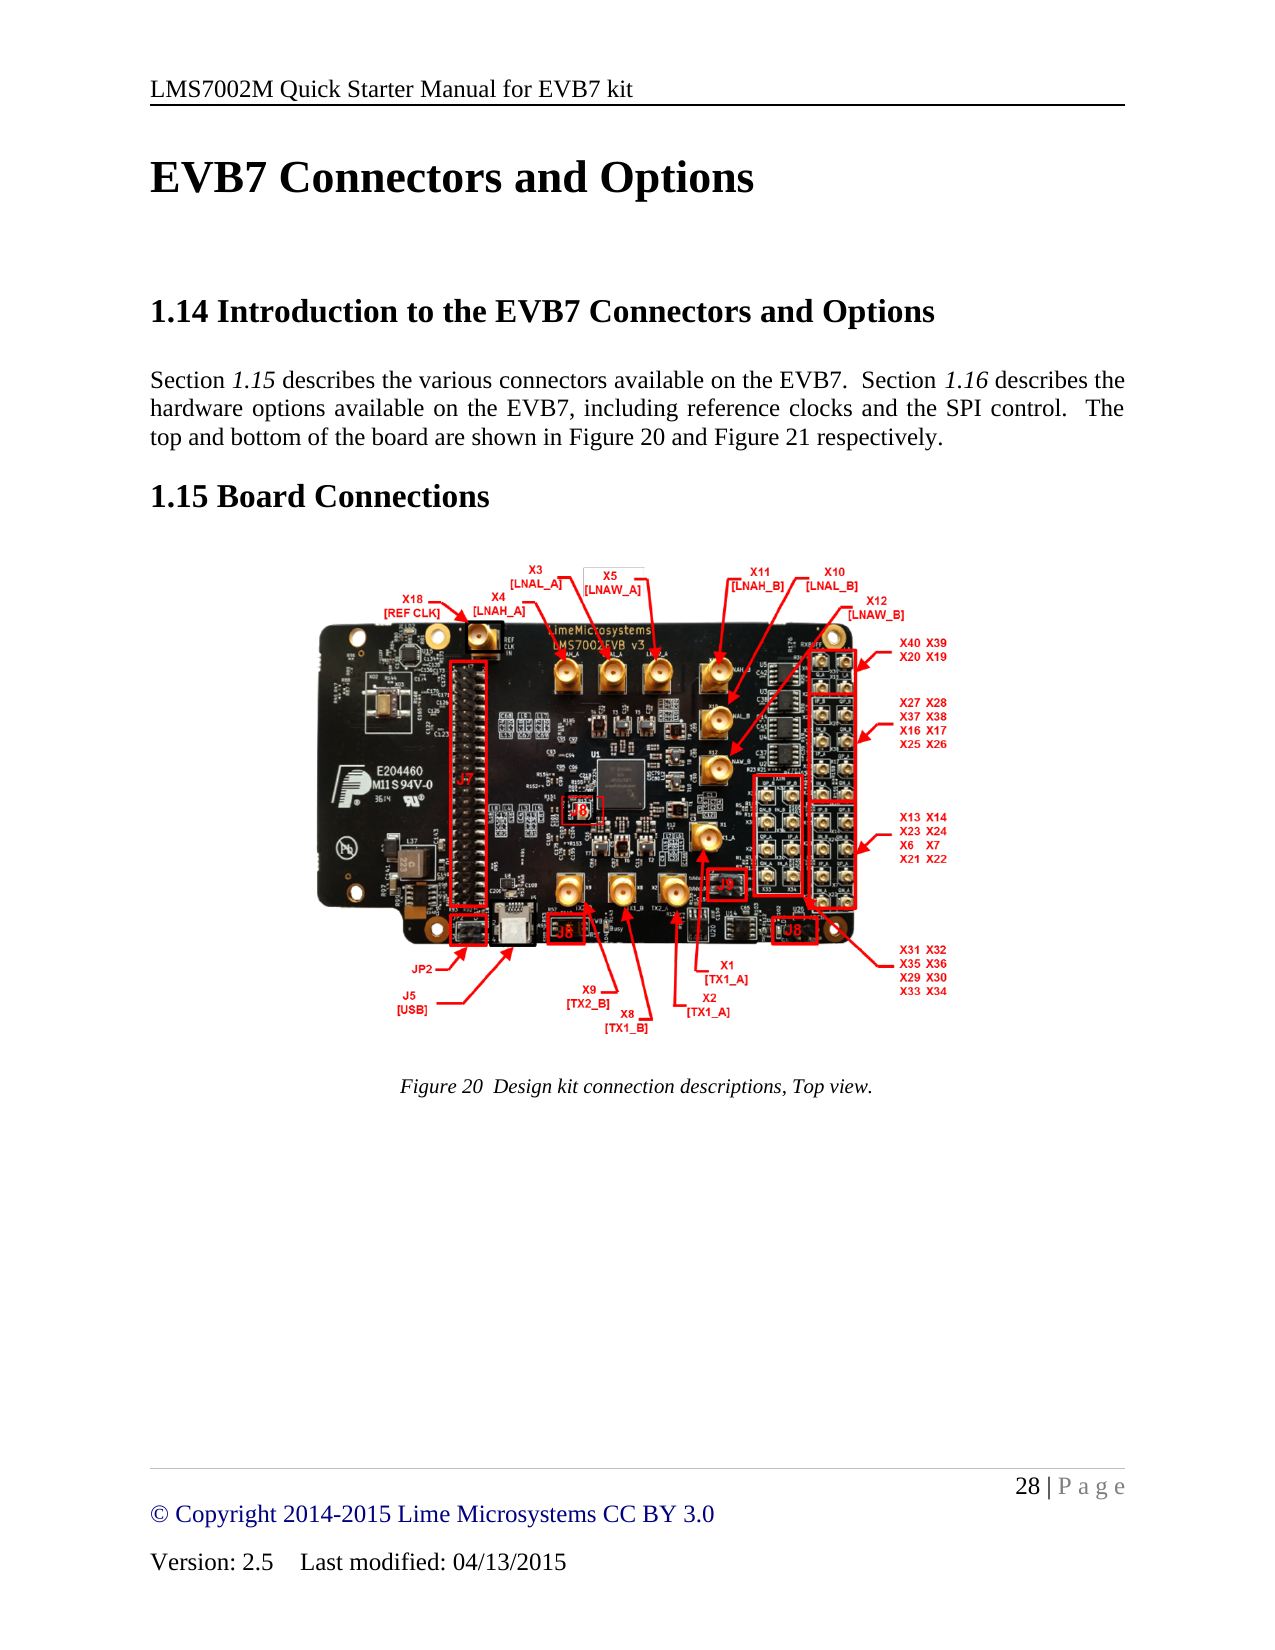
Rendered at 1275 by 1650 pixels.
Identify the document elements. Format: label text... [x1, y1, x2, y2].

picture [316, 558, 959, 1041]
subtitle Introduction to the EVB7 Connectors and Options [150, 291, 1125, 330]
text Section 1.15 describes the various connectors available on the EVB7. Section 1.16 describes the hardware options available on the EVB7, including reference clocks and the SPI control. The top and bottom of the board are shown in Figure 20 and Figure 21 respectively. [150, 365, 1125, 451]
text Figure 20 Design kit connection descriptions, Top view. [150, 1074, 1125, 1098]
subtitle Board Connections [150, 476, 1125, 514]
text EVB7 Connectors and Options [150, 150, 1125, 203]
